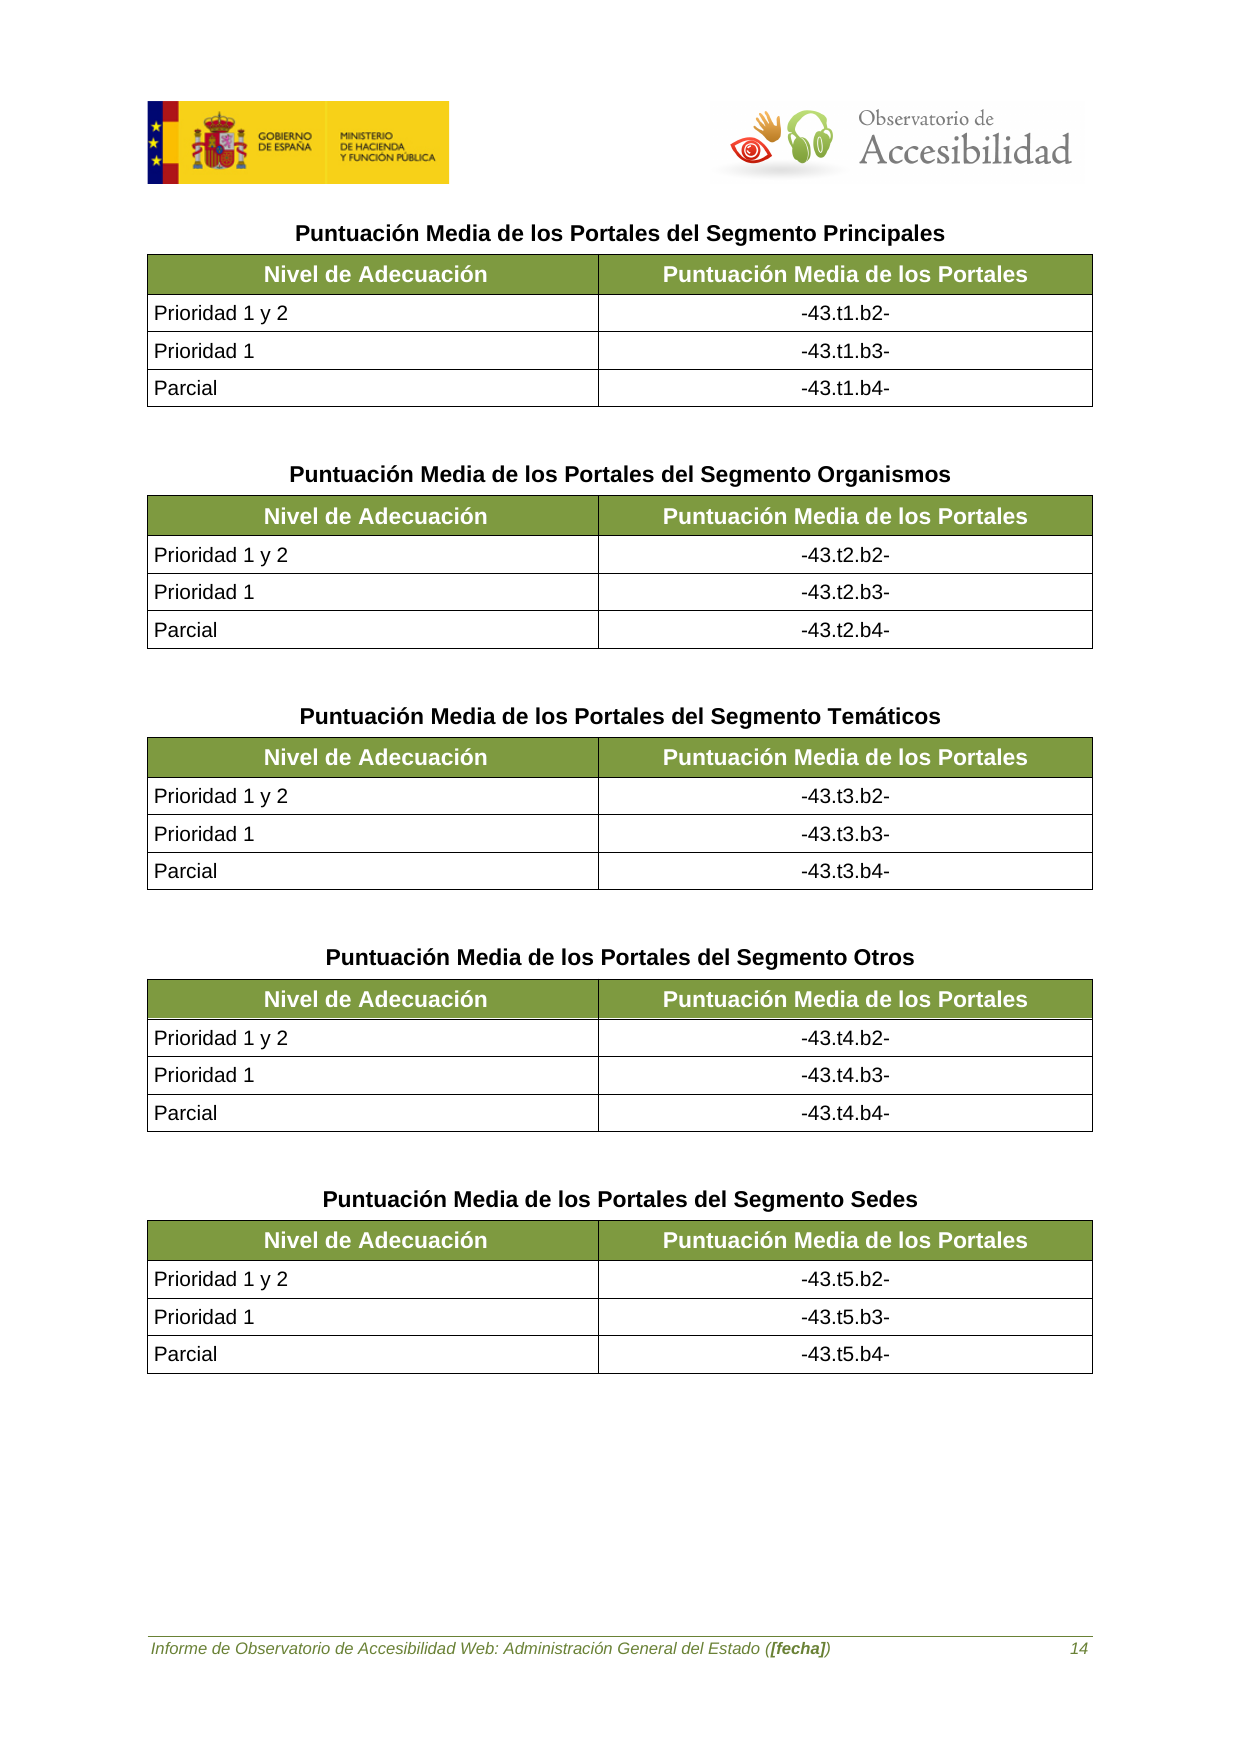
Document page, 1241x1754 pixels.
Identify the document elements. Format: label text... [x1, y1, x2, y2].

table_cell Prioridad 1 y 2 [148, 1020, 598, 1056]
table_cell -43.t4.b3- [599, 1057, 1092, 1093]
table_cell -43.t3.b3- [599, 815, 1092, 852]
picture [147, 101, 450, 184]
table_cell -43.t1.b4- [599, 370, 1092, 406]
table_cell -43.t3.b4- [599, 853, 1092, 889]
text Puntuación Media de los Portales del Segmento Organismos [148, 461, 1092, 488]
table_cell -43.t4.b4- [599, 1095, 1092, 1131]
table_cell -43.t2.b2- [599, 536, 1092, 573]
table_cell -43.t1.b3- [599, 332, 1092, 369]
table_cell -43.t4.b2- [599, 1020, 1092, 1056]
text Puntuación Media de los Portales del Segmento Principales [148, 220, 1092, 246]
table_cell -43.t5.b2- [599, 1261, 1092, 1297]
table_cell Prioridad 1 [148, 332, 598, 369]
table_header Nivel de Adecuación [148, 980, 598, 1018]
table_cell -43.t5.b4- [599, 1336, 1092, 1372]
table_cell Prioridad 1 y 2 [148, 1261, 598, 1297]
table_cell Prioridad 1 [148, 1299, 598, 1335]
table_header Nivel de Adecuación [148, 496, 598, 535]
table_header Puntuación Media de los Portales [599, 255, 1092, 294]
table_cell Parcial [148, 611, 598, 648]
table_cell Prioridad 1 [148, 815, 598, 852]
table_cell Parcial [148, 370, 598, 406]
table_header Puntuación Media de los Portales [599, 980, 1092, 1018]
table_cell Prioridad 1 y 2 [148, 295, 598, 331]
table_cell -43.t3.b2- [599, 778, 1092, 814]
table_cell -43.t2.b4- [599, 611, 1092, 648]
table_header Puntuación Media de los Portales [599, 1221, 1092, 1260]
text Puntuación Media de los Portales del Segmento Temáticos [148, 703, 1092, 729]
table_cell Parcial [148, 1095, 598, 1131]
table_cell Prioridad 1 [148, 1057, 598, 1093]
table_cell Prioridad 1 y 2 [148, 778, 598, 814]
table_header Nivel de Adecuación [148, 255, 598, 294]
table_cell Prioridad 1 [148, 574, 598, 610]
table_cell -43.t1.b2- [599, 295, 1092, 331]
table_header Nivel de Adecuación [148, 1221, 598, 1260]
table_header Puntuación Media de los Portales [599, 496, 1092, 535]
table_cell -43.t2.b3- [599, 574, 1092, 610]
text Puntuación Media de los Portales del Segmento Sedes [148, 1186, 1092, 1212]
table_cell Parcial [148, 853, 598, 889]
table_header Puntuación Media de los Portales [599, 738, 1092, 777]
table_header Nivel de Adecuación [148, 738, 598, 777]
table_cell Prioridad 1 y 2 [148, 536, 598, 573]
text Puntuación Media de los Portales del Segmento Otros [148, 944, 1092, 971]
table_cell Parcial [148, 1336, 598, 1372]
table_cell -43.t5.b3- [599, 1299, 1092, 1335]
picture [710, 101, 1086, 184]
